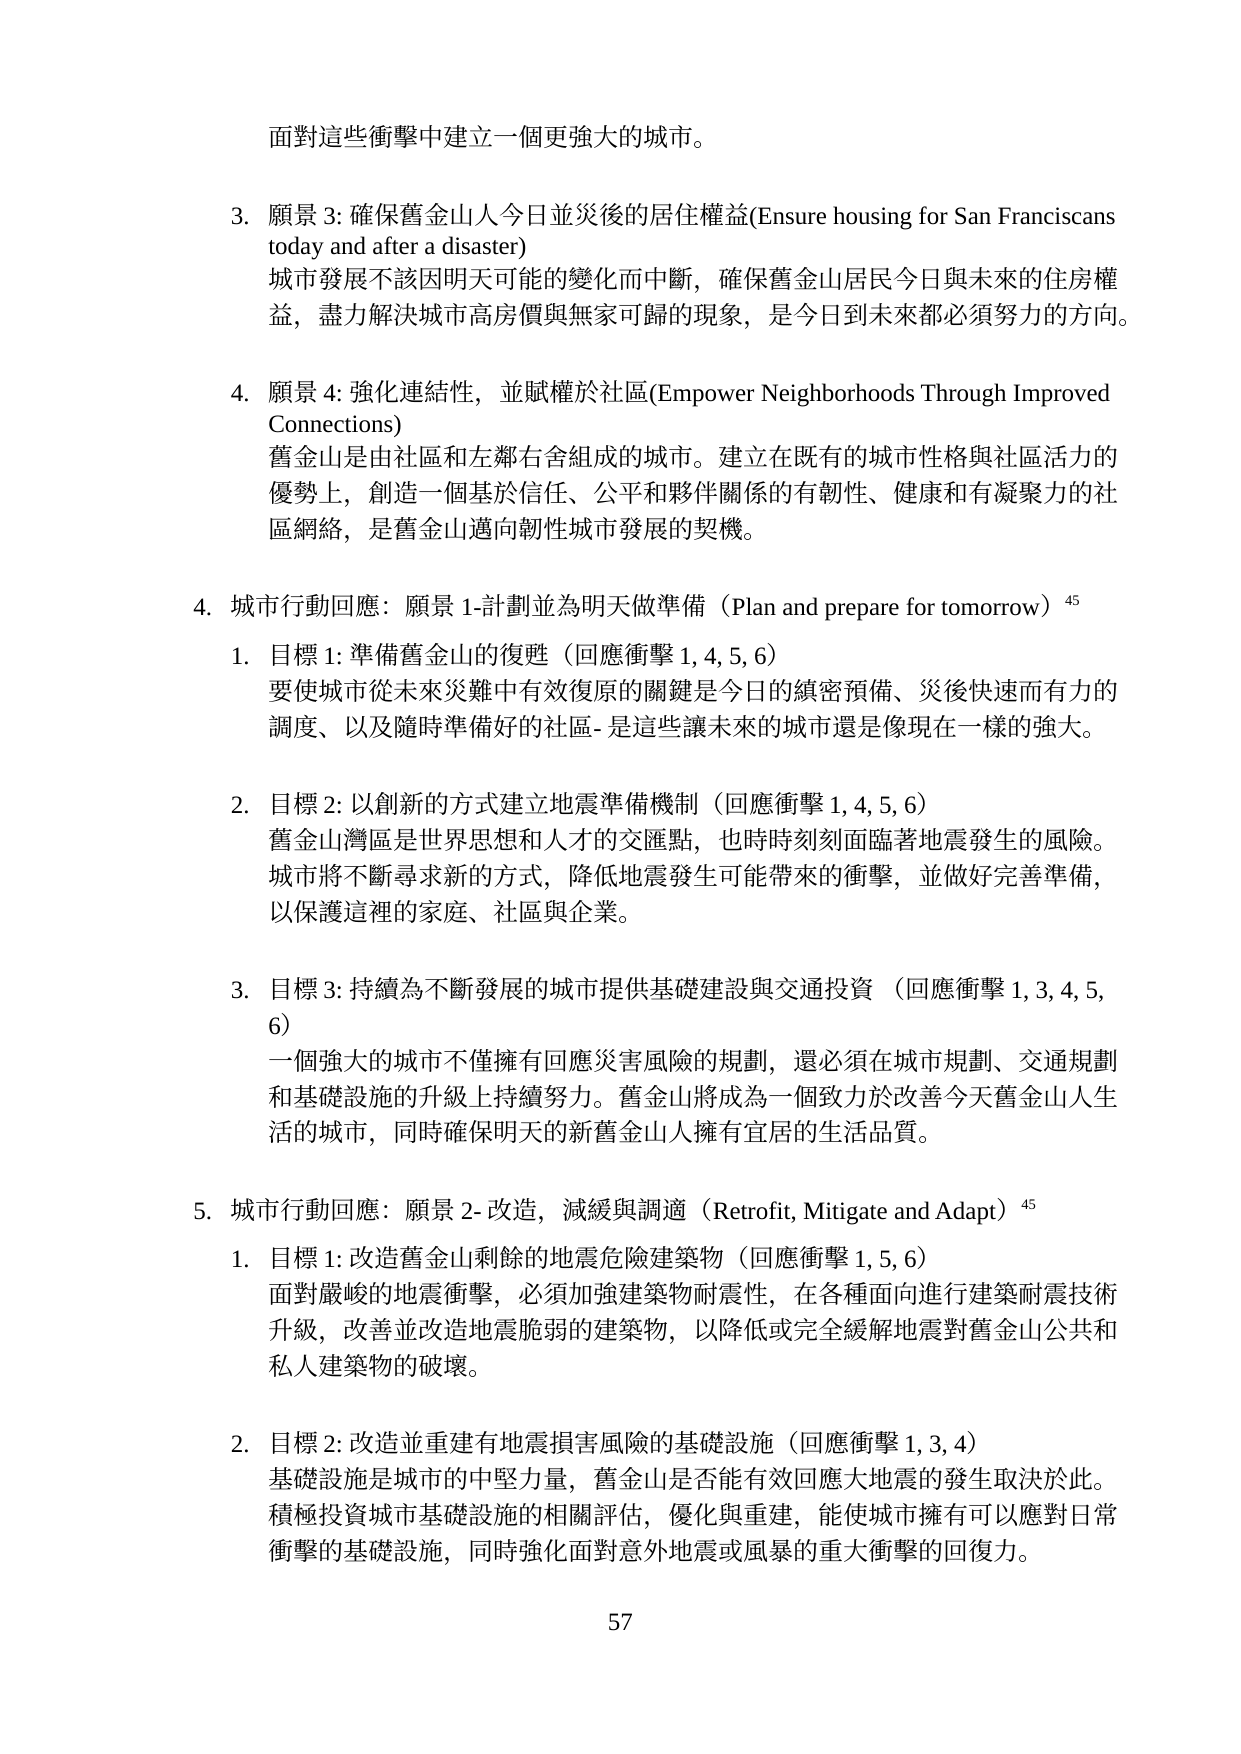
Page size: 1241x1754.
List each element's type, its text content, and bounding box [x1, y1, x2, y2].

list 城市行動回應：願景1-計劃並為明天做準備（Plan and prepare for tomorrow）45 [193, 587, 1122, 623]
list 城市行動回應：願景2- 改造，減緩與調適（Retrofit, Mitigate and Adapt）45 [193, 1190, 1122, 1226]
list 目標2: 以創新的方式建立地震準備機制（回應衝擊1, 4, 5, 6） 舊金山灣區是世界思想和人才的交匯點，也時時刻刻面臨著地震發生的風險。城市將不斷尋求新的方式，降低地震發生可能帶來的衝擊，並做好完善準備，以保護這裡的家庭、社區與企業。 [231, 784, 1122, 957]
list 目標3: 持續為不斷發展的城市提供基礎建設與交通投資 （回應衝擊1, 3, 4, 5, 6） 一個強大的城市不僅擁有回應災害風險的規劃，還必須在城市規劃、交通規劃和基礎設施的升級上持續努力。舊金山將成為一個致力於改善今天舊金山人生活的城市，同時確保明天的新舊金山人擁有宜居的生活品質。 [231, 969, 1122, 1178]
list 目標2: 改造並重建有地震損害風險的基礎設施（回應衝擊1, 3, 4） 基礎設施是城市的中堅力量，舊金山是否能有效回應大地震的發生取決於此。積極投資城市基礎設施的相關評估，優化與重建，能使城市擁有可以應對日常衝擊的基礎設施，同時強化面對意外地震或風暴的重大衝擊的回復力。 [231, 1424, 1122, 1567]
list 願景4: 強化連結性，並賦權於社區(Empower Neighborhoods Through Improved Connections) 舊金山是由社區和左鄰右舍組成的城市。建立在既有的城市性格與社區活力的優勢上，創造一個基於信任、公平和夥伴關係的有韌性、健康和有凝聚力的社區網絡，是舊金山邁向韌性城市發展的契機。 [231, 373, 1122, 574]
list 面對這些衝擊中建立一個更強大的城市。 [231, 118, 1122, 183]
list 目標1: 改造舊金山剩餘的地震危險建築物（回應衝擊1, 5, 6） 面對嚴峻的地震衝擊，必須加強建築物耐震性，在各種面向進行建築耐震技術升級，改善並改造地震脆弱的建築物，以降低或完全緩解地震對舊金山公共和私人建築物的破壞。 [231, 1239, 1122, 1411]
list 目標1: 準備舊金山的復甦（回應衝擊1, 4, 5, 6） 要使城市從未來災難中有效復原的關鍵是今日的縝密預備、災後快速而有力的調度、以及隨時準備好的社區- 是這些讓未來的城市還是像現在一樣的強大。 [231, 635, 1122, 772]
list 願景3: 確保舊金山人今日並災後的居住權益(Ensure housing for San Franciscans today and after a disaster) 城市發展不該因明天可能的變化而中斷，確保舊金山居民今日與未來的住房權益，盡力解決城市高房價與無家可歸的現象，是今日到未來都必須努力的方向。 [231, 195, 1122, 361]
